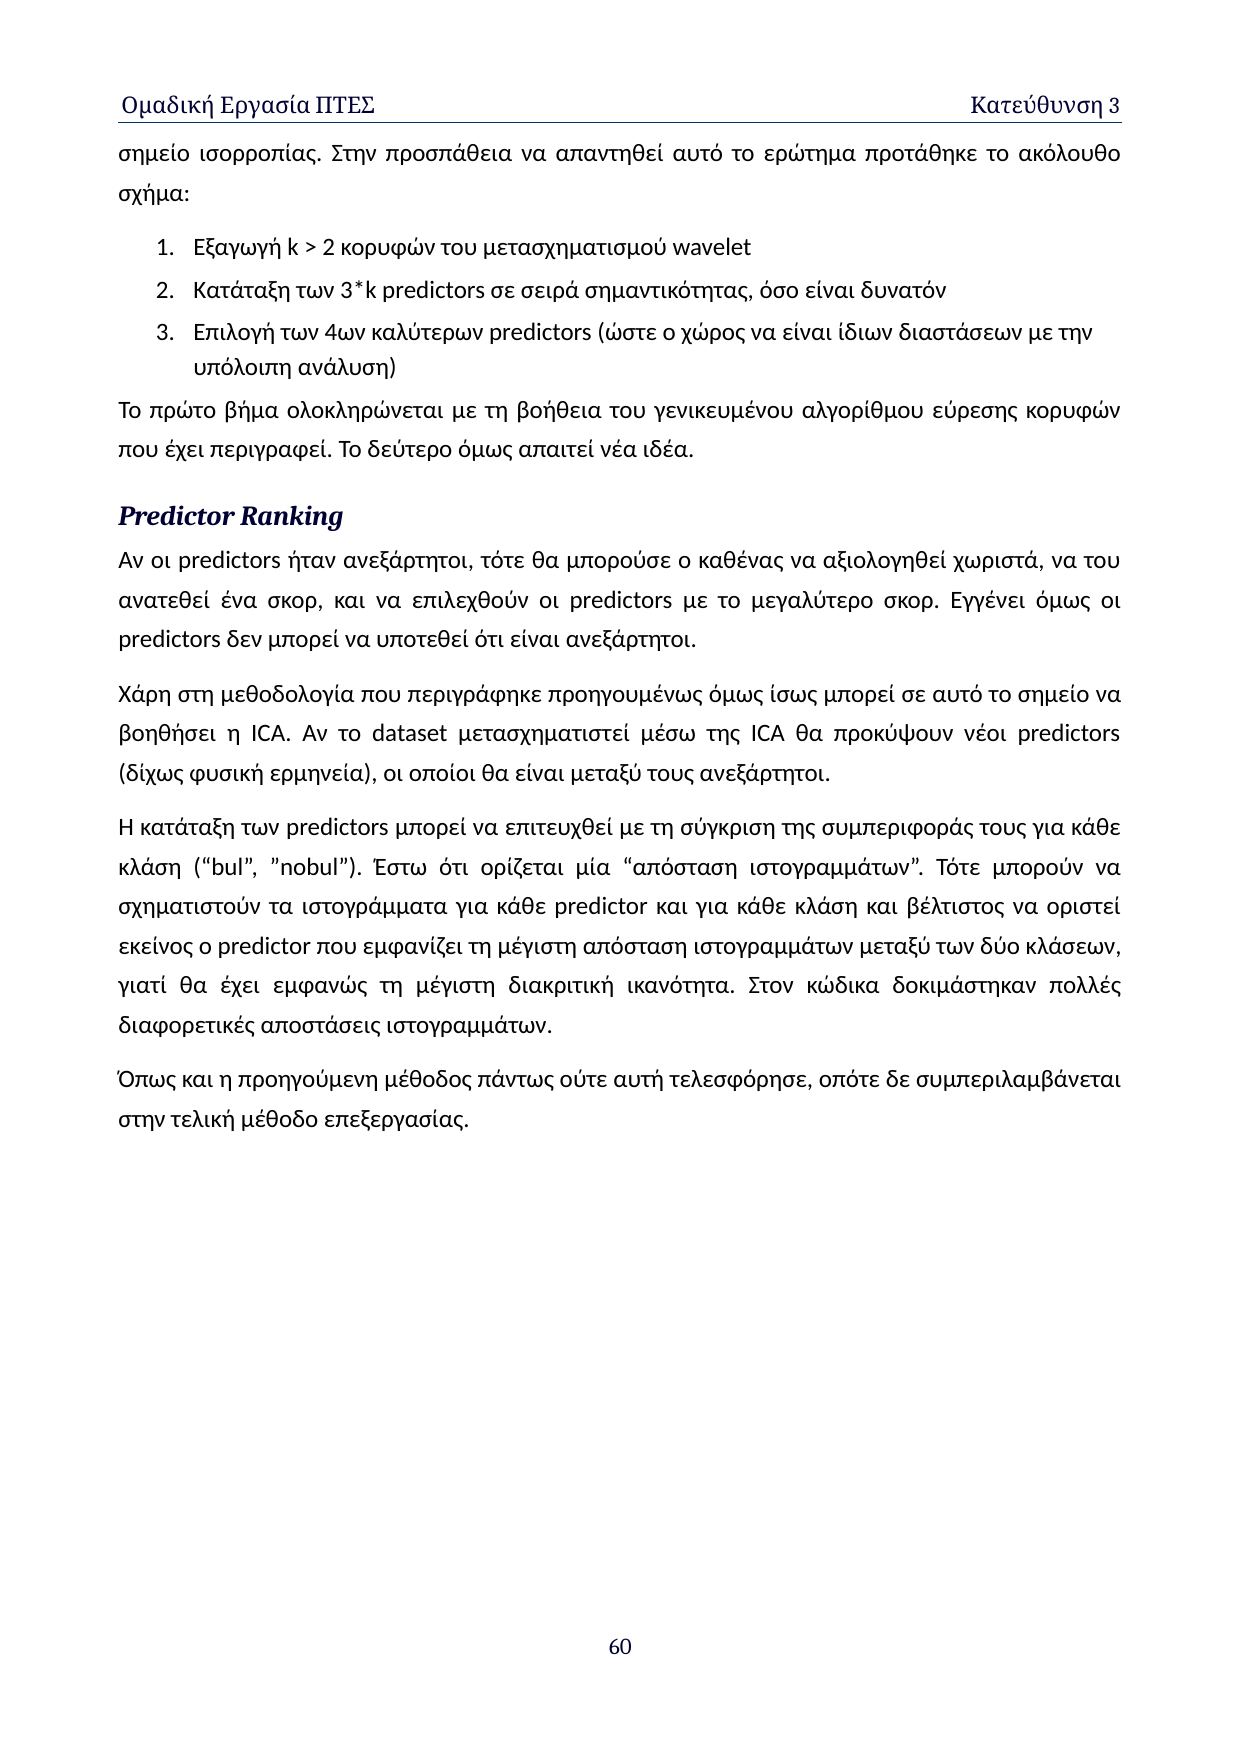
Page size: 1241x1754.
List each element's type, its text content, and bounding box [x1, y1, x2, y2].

text Χάρη στη μεθοδολογία που περιγράφηκε προηγουμένως όμως ίσως μπορεί σε αυτό το σημείο να βοηθήσει η ICA. Αν το dataset μετασχηματιστεί μέσω της ICA θα προκύψουν νέοι predictors (δίχως φυσική ερμηνεία), οι οποίοι θα είναι μεταξύ τους ανεξάρτητοι. [118, 678, 1122, 787]
list Κατάταξη των 3*k predictors σε σειρά σημαντικότητας, όσο είναι δυνατόν [156, 274, 1122, 304]
text Το πρώτο βήμα ολοκληρώνεται με τη βοήθεια του γενικευμένου αλγορίθμου εύρεσης κορυφών που έχει περιγραφεί. Το δεύτερο όμως απαιτεί νέα ιδέα. [118, 394, 1122, 464]
list Εξαγωγή k > 2 κορυφών του μετασχηματισμού wavelet [156, 231, 1122, 262]
text Αν οι predictors ήταν ανεξάρτητοι, τότε θα μπορούσε ο καθένας να αξιολογηθεί χωριστά, να του ανατεθεί ένα σκορ, και να επιλεχθούν οι predictors με το μεγαλύτερο σκορ. Εγγένει όμως οι predictors δεν μπορεί να υποτεθεί ότι είναι ανεξάρτητοι. [118, 544, 1122, 654]
list Επιλογή των 4ων καλύτερων predictors (ώστε ο χώρος να είναι ίδιων διαστάσεων με την υπόλοιπη ανάλυση) [156, 316, 1122, 382]
subtitle Predictor Ranking [118, 500, 1122, 532]
text Η κατάταξη των predictors μπορεί να επιτευχθεί με τη σύγκριση της συμπεριφοράς τους για κάθε κλάση (“bul”, ”nobul”). Έστω ότι ορίζεται μία “απόσταση ιστογραμμάτων”. Τότε μπορούν να σχηματιστούν τα ιστογράμματα για κάθε predictor και για κάθε κλάση και βέλτιστος να οριστεί εκείνος ο predictor που εμφανίζει τη μέγιστη απόσταση ιστογραμμάτων μεταξύ των δύο κλάσεων, γιατί θα έχει εμφανώς τη μέγιστη διακριτική ικανότητα. Στον κώδικα δοκιμάστηκαν πολλές διαφορετικές αποστάσεις ιστογραμμάτων. [118, 811, 1122, 1039]
text σημείο ισορροπίας. Στην προσπάθεια να απαντηθεί αυτό το ερώτημα προτάθηκε το ακόλουθο σχήμα: [118, 137, 1122, 208]
text Όπως και η προηγούμενη μέθοδος πάντως ούτε αυτή τελεσφόρησε, οπότε δε συμπεριλαμβάνεται στην τελική μέθοδο επεξεργασίας. [118, 1063, 1122, 1133]
